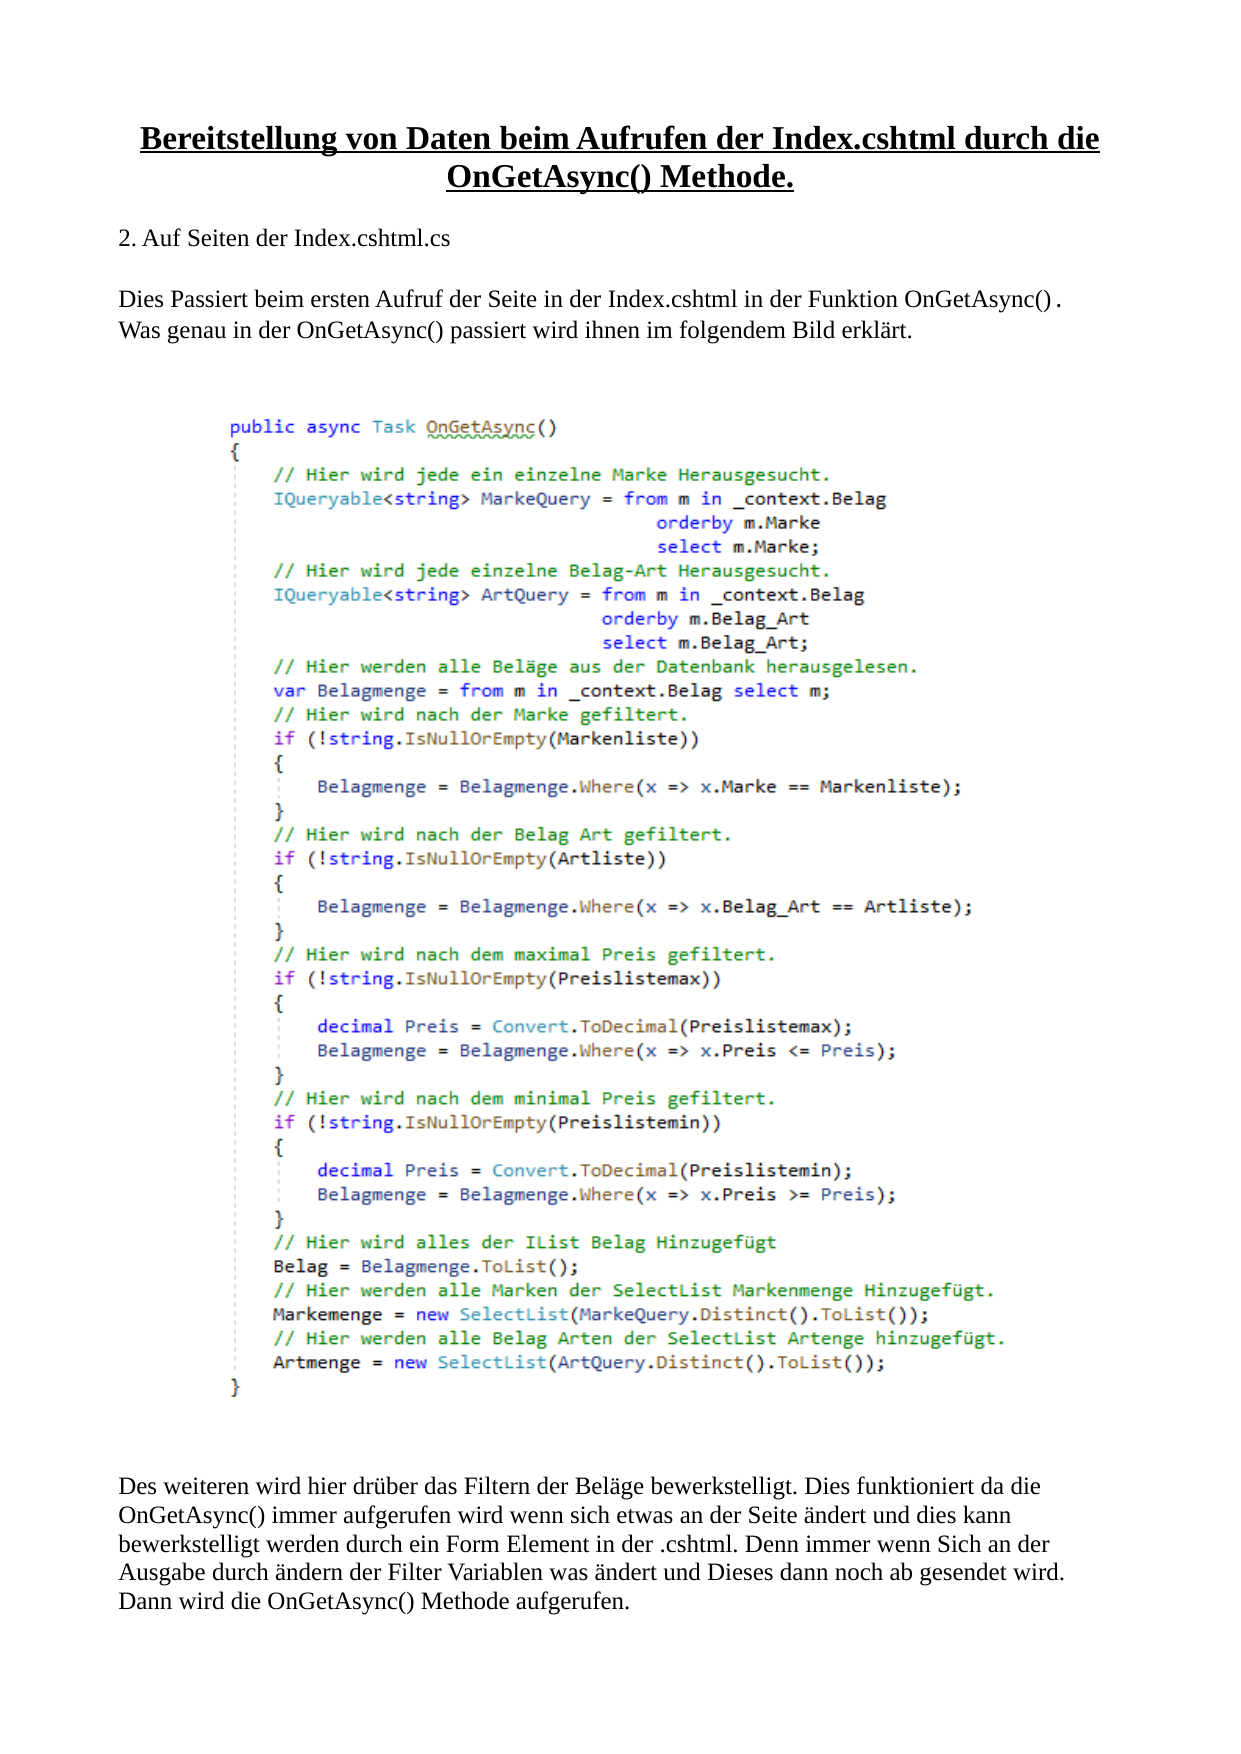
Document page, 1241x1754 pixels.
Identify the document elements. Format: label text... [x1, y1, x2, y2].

picture [197, 412, 1043, 1409]
text Was genau in der OnGetAsync() passiert wird ihnen im folgendem Bild erklärt. [118, 315, 1122, 344]
text Dies Passiert beim ersten Aufruf der Seite in der Index.cshtml in der Funktion OnGetAsync(). [118, 281, 1122, 315]
text Bereitstellung von Daten beim Aufrufen der Index.cshtml durch die OnGetAsync() Methode. [118, 118, 1122, 195]
text 2. Auf Seiten der Index.cshtml.cs [118, 223, 1122, 252]
text Des weiteren wird hier drüber das Filtern der Beläge bewerkstelligt. Dies funktioniert da die OnGetAsync() immer aufgerufen wird wenn sich etwas an der Seite ändert und dies kann bewerkstelligt werden durch ein Form Element in der .cshtml. Denn immer wenn Sich an der Ausgabe durch ändern der Filter Variablen was ändert und Dieses dann noch ab gesendet wird. Dann wird die OnGetAsync() Methode aufgerufen. [118, 1471, 1122, 1615]
